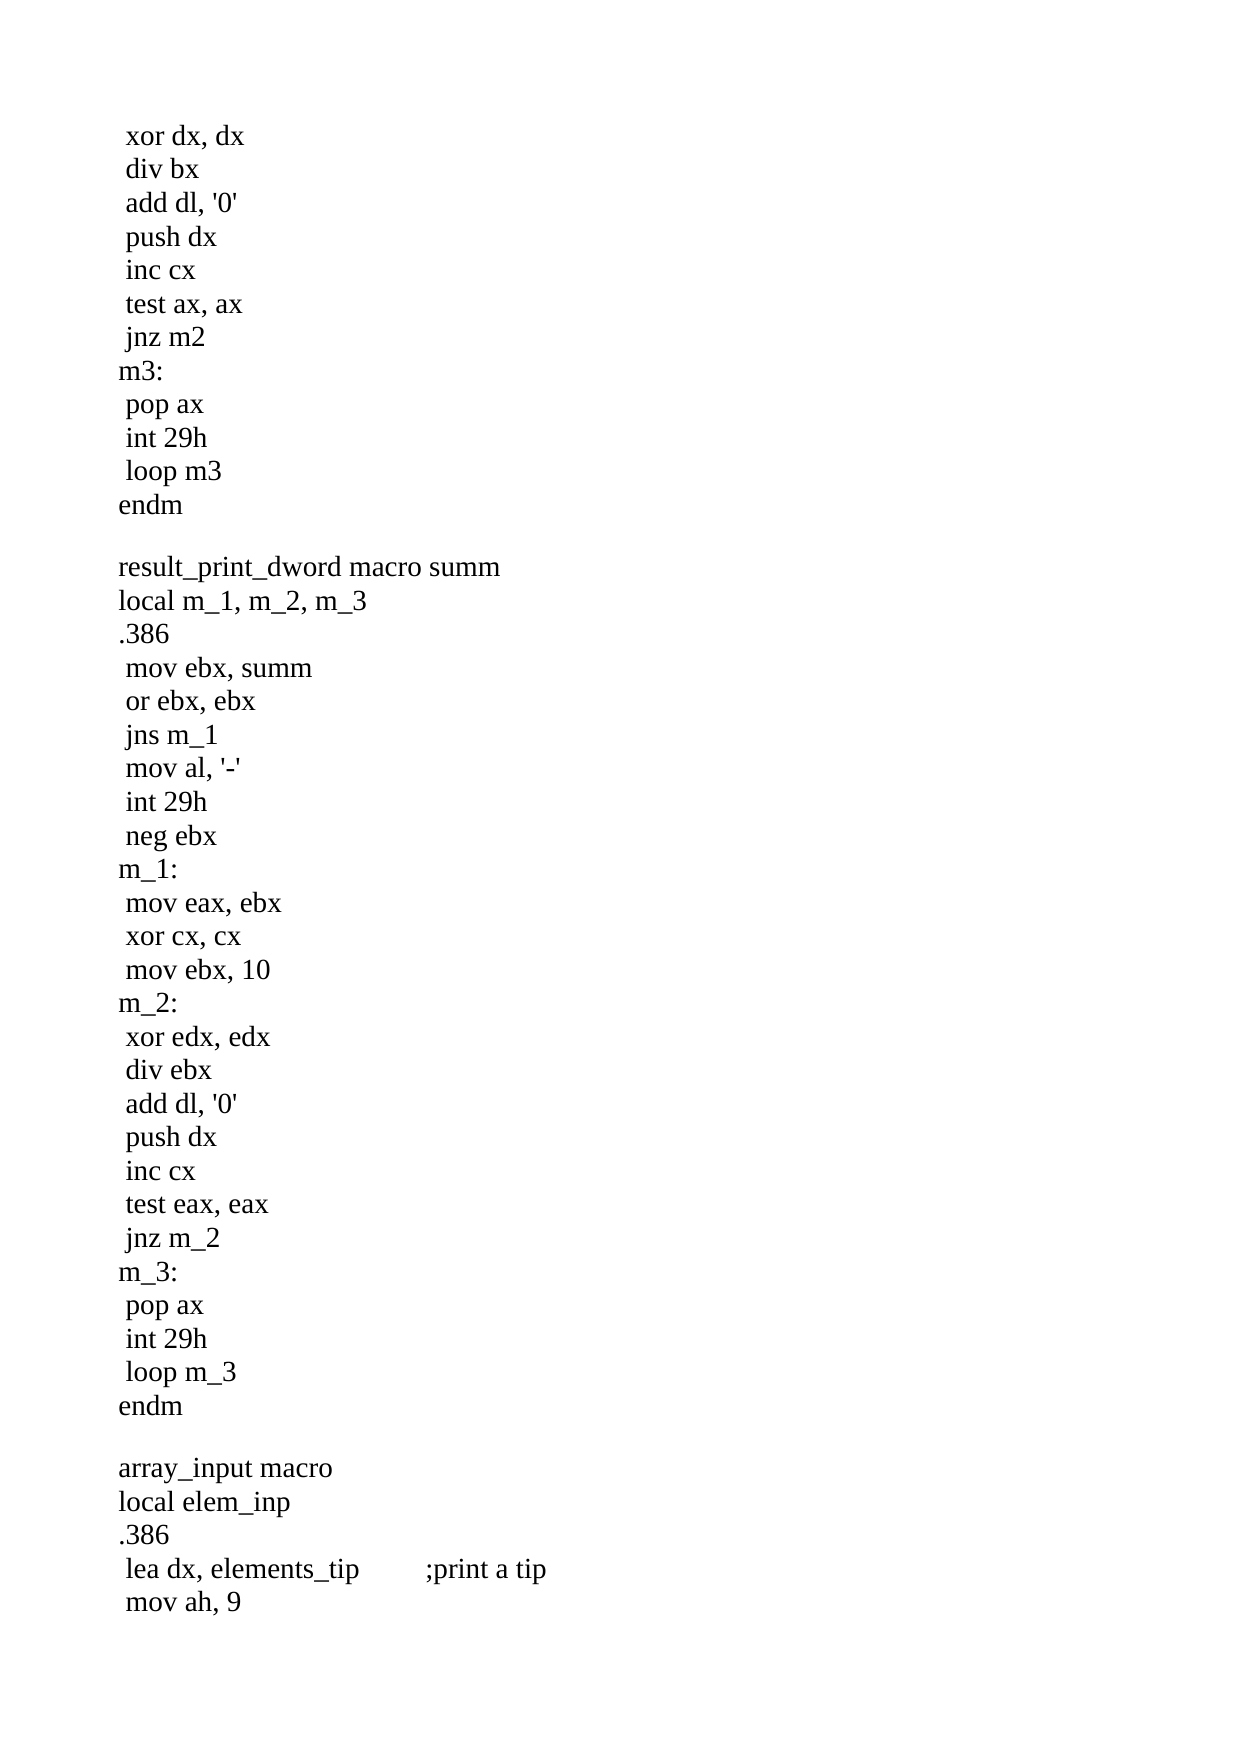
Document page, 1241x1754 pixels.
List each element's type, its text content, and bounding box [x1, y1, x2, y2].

text mov ah, 9 [118, 1584, 1122, 1618]
text endm [118, 1388, 1122, 1421]
text mov eax, ebx [118, 885, 1122, 918]
text int 29h [118, 1321, 1122, 1354]
text add dl, '0' [118, 1086, 1122, 1119]
text xor dx, dx [118, 118, 1122, 152]
text pop ax [118, 1287, 1122, 1321]
text mov ebx, summ [118, 650, 1122, 683]
text .386 [118, 1517, 1122, 1551]
text mov al, '-' [118, 751, 1122, 784]
text xor edx, edx [118, 1019, 1122, 1052]
text local elem_inp [118, 1484, 1122, 1517]
text loop m_3 [118, 1354, 1122, 1388]
text test eax, eax [118, 1187, 1122, 1220]
text inc cx [118, 252, 1122, 286]
text lea dx, elements_tip ;print a tip [118, 1551, 1122, 1584]
text m_3: [118, 1254, 1122, 1287]
text jnz m2 [118, 319, 1122, 353]
text m3: [118, 353, 1122, 386]
text result_print_dword macro summ [118, 549, 1122, 583]
text push dx [118, 1119, 1122, 1153]
text mov ebx, 10 [118, 952, 1122, 985]
text endm [118, 487, 1122, 521]
text xor cx, cx [118, 918, 1122, 952]
text int 29h [118, 420, 1122, 453]
text array_input macro [118, 1450, 1122, 1484]
text pop ax [118, 386, 1122, 420]
text jnz m_2 [118, 1220, 1122, 1254]
text local m_1, m_2, m_3 [118, 583, 1122, 616]
text int 29h [118, 784, 1122, 818]
text loop m3 [118, 453, 1122, 487]
text .386 [118, 616, 1122, 650]
text or ebx, ebx [118, 683, 1122, 717]
text jns m_1 [118, 717, 1122, 751]
text inc cx [118, 1153, 1122, 1187]
text m_2: [118, 985, 1122, 1019]
text add dl, '0' [118, 185, 1122, 219]
text push dx [118, 219, 1122, 252]
text div ebx [118, 1052, 1122, 1086]
text div bx [118, 152, 1122, 185]
text test ax, ax [118, 286, 1122, 319]
text neg ebx [118, 818, 1122, 851]
text m_1: [118, 851, 1122, 885]
